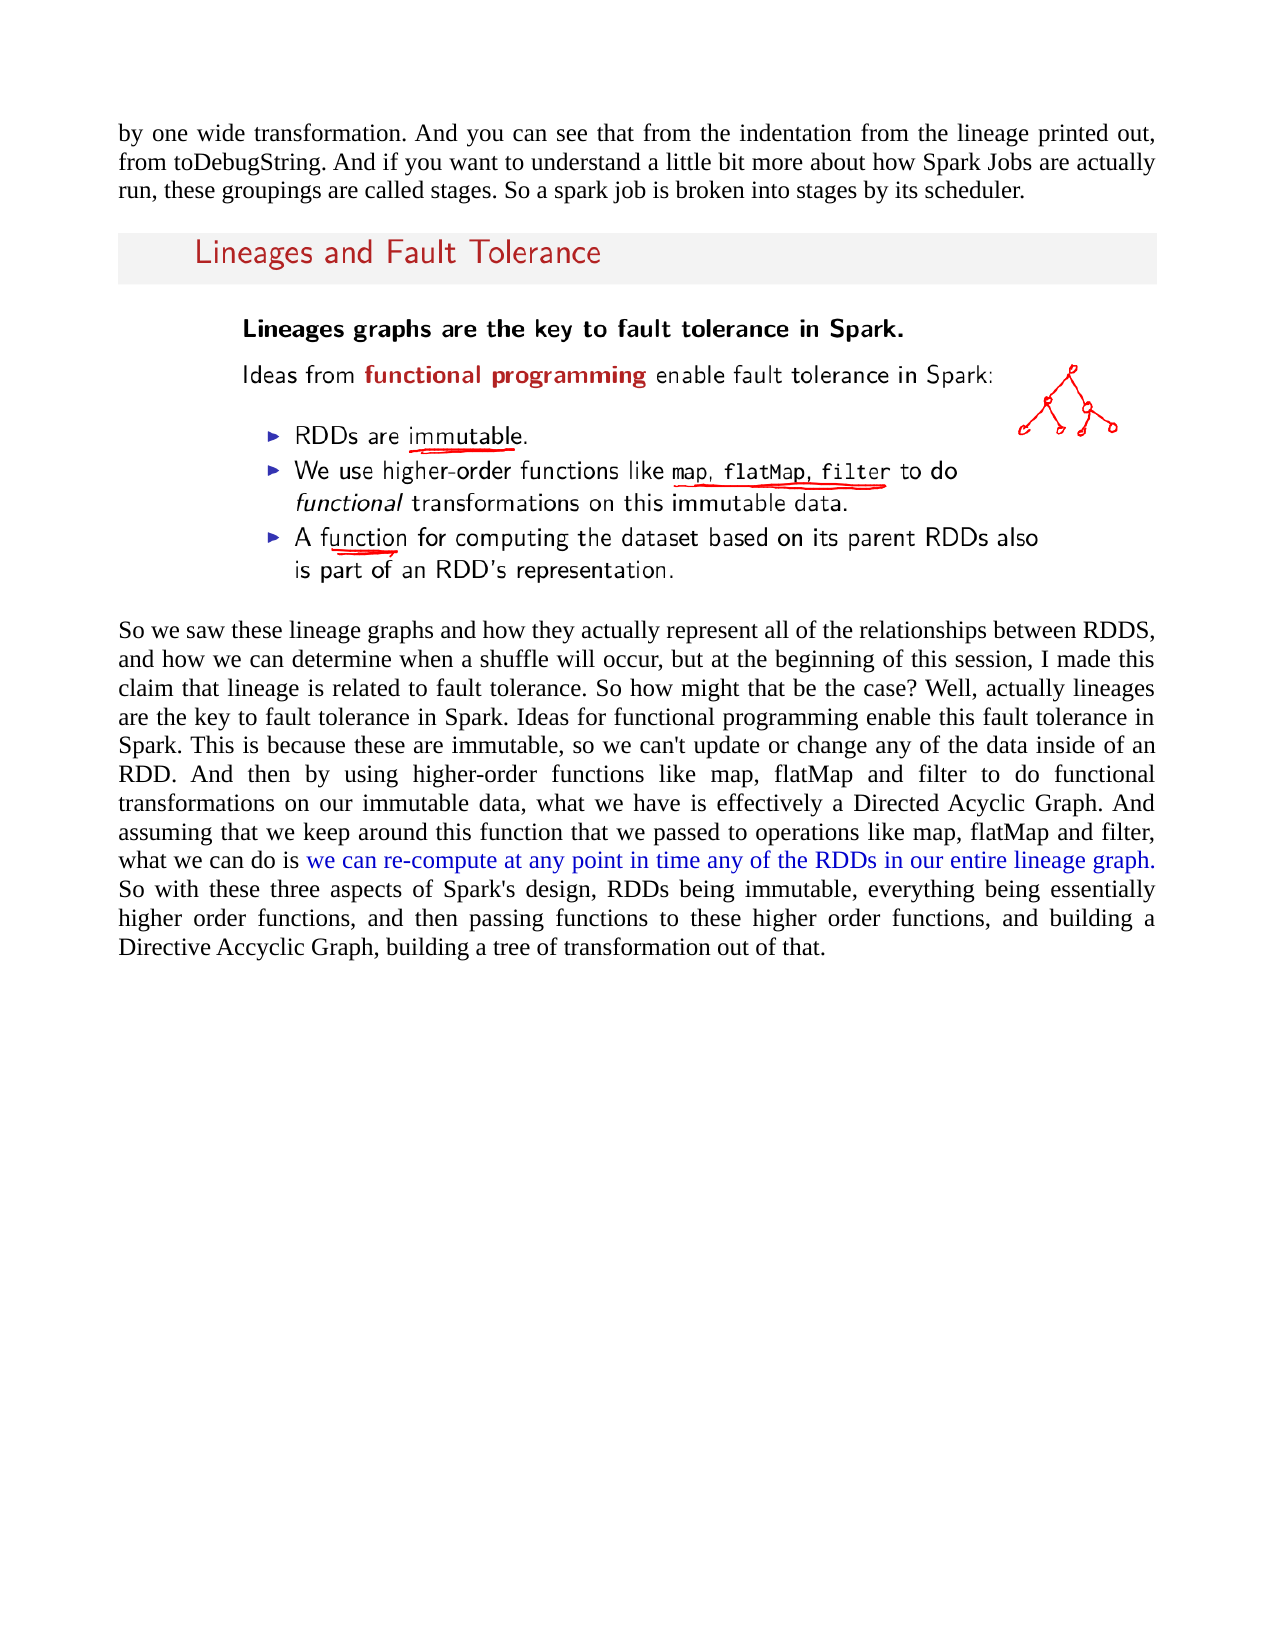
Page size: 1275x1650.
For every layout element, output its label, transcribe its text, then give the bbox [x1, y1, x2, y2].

text by one wide transformation. And you can see that from the indentation from the lineage printed out, from toDebugString. And if you want to understand a little bit more about how Spark Jobs are actually run, these groupings are called stages. So a spark job is broken into stages by its scheduler. [118, 118, 1157, 204]
text So we saw these lineage graphs and how they actually represent all of the relationships between RDDS, and how we can determine when a shuffle will occur, but at the beginning of this session, I made this claim that lineage is related to fault tolerance. So how might that be the case? Well, actually lineages are the key to fault tolerance in Spark. Ideas for functional programming enable this fault tolerance in Spark. This is because these are immutable, so we can't update or change any of the data inside of an RDD. And then by using higher-order functions like map, flatMap and filter to do functional transformations on our immutable data, what we have is effectively a Directed Acyclic Graph. And assuming that we keep around this function that we passed to operations like map, flatMap and filter, what we can do is we can re-compute at any point in time any of the RDDs in our entire lineage graph. So with these three aspects of Spark's design, RDDs being immutable, everything being essentially higher order functions, and then passing functions to these higher order functions, and building a Directive Accyclic Graph, building a tree of transformation out of that. [118, 616, 1157, 961]
picture [118, 233, 1157, 587]
